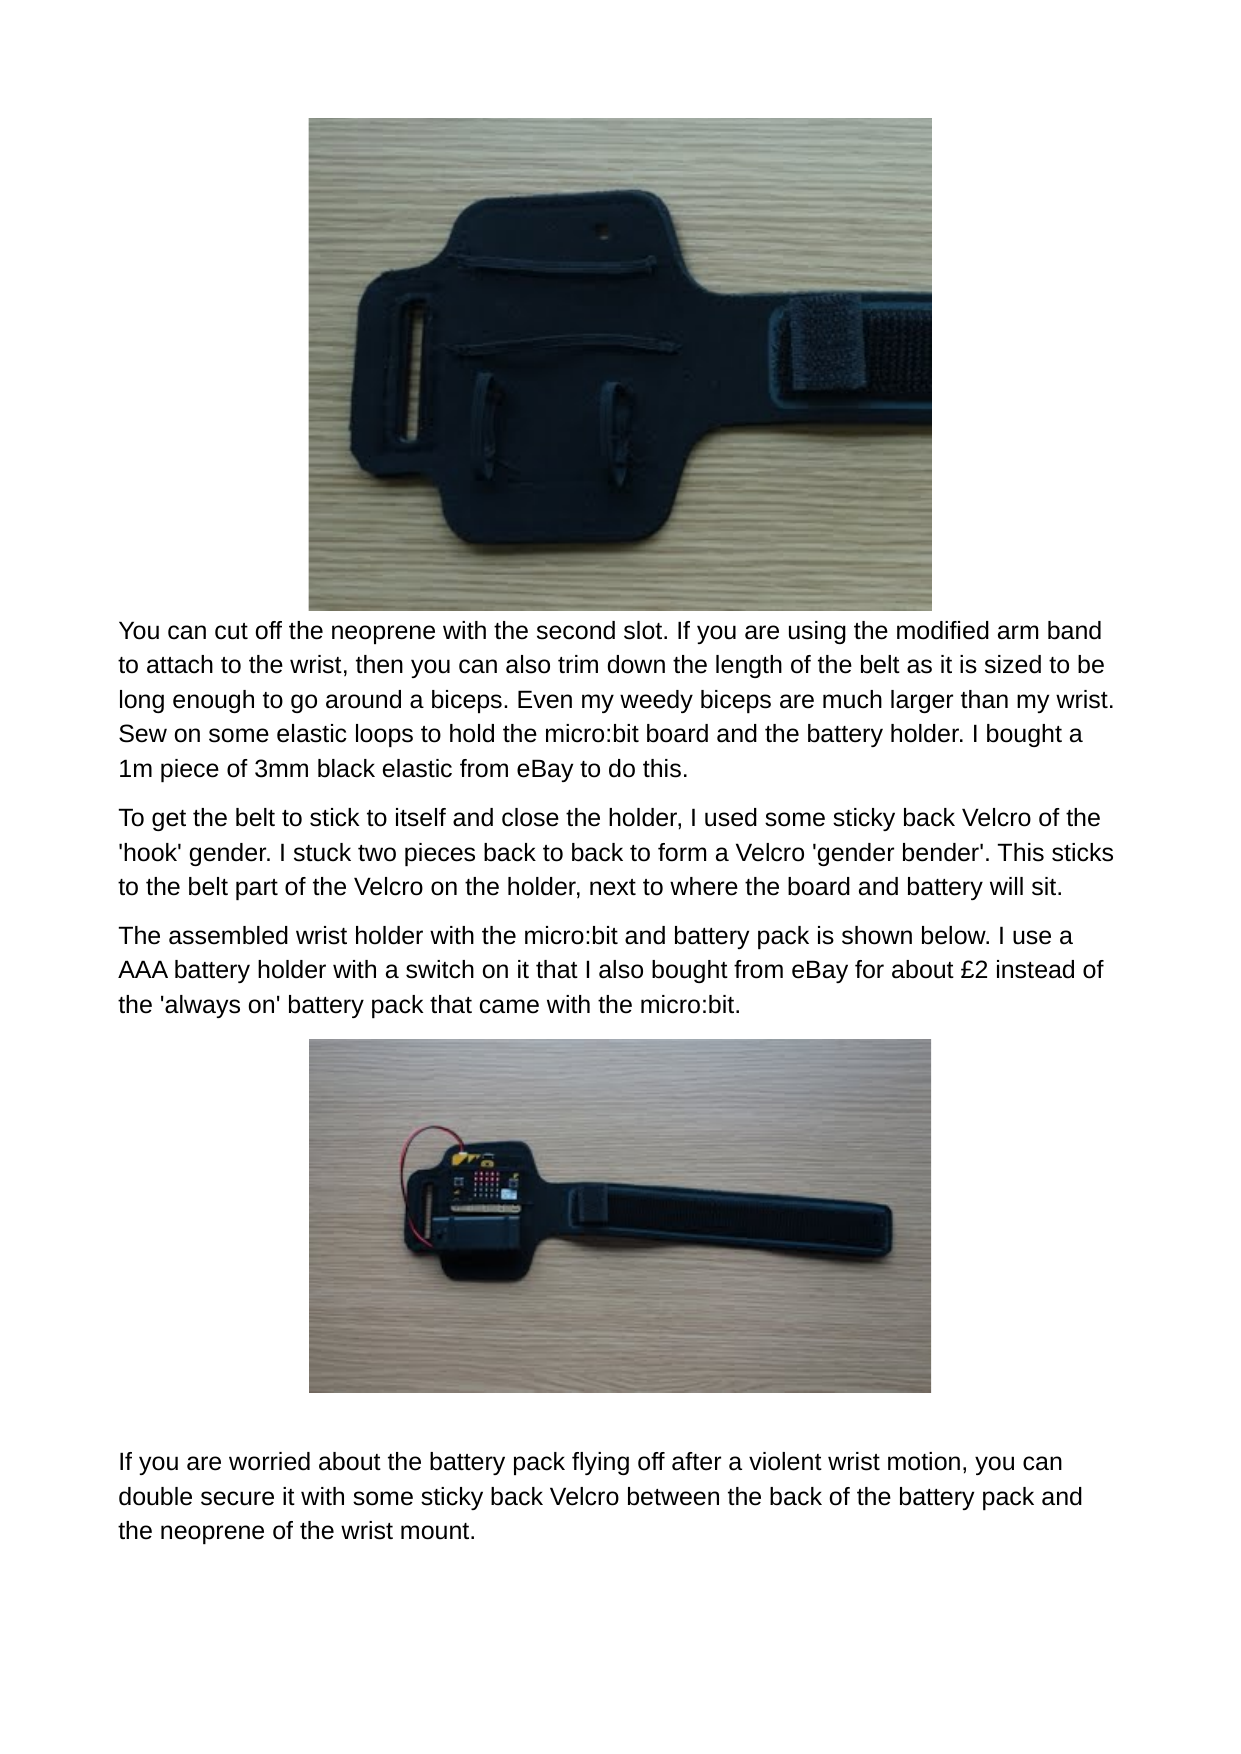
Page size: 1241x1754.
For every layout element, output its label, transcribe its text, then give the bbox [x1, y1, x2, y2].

text You can cut off the neoprene with the second slot. If you are using the modified arm band to attach to the wrist, then you can also trim down the length of the belt as it is sized to be long enough to go around a biceps. Even my weedy biceps are much larger than my wrist. Sew on some elastic loops to hold the micro:bit board and the battery holder. I bought a 1m piece of 3mm black elastic from eBay to do this. [118, 118, 1122, 783]
picture [308, 118, 932, 611]
text The assembled wrist holder with the micro:bit and battery pack is shown below. I use a AAA battery holder with a switch on it that I also bought from eBay for about £2 instead of the 'always on' battery pack that came with the micro:bit. [118, 921, 1122, 1019]
text To get the belt to stick to itself and close the holder, I used some sticky back Velcro of the 'hook' gender. I stuck two pieces back to back to form a Velcro 'gender bender'. This sticks to the belt part of the Velcro on the holder, next to where the board and battery will sit. [118, 803, 1122, 901]
picture [309, 1039, 932, 1393]
text If you are worried about the battery pack flying off after a violent wrist motion, you can double secure it with some sticky back Velcro between the back of the battery pack and the neoprene of the wrist mount. [118, 1447, 1122, 1545]
